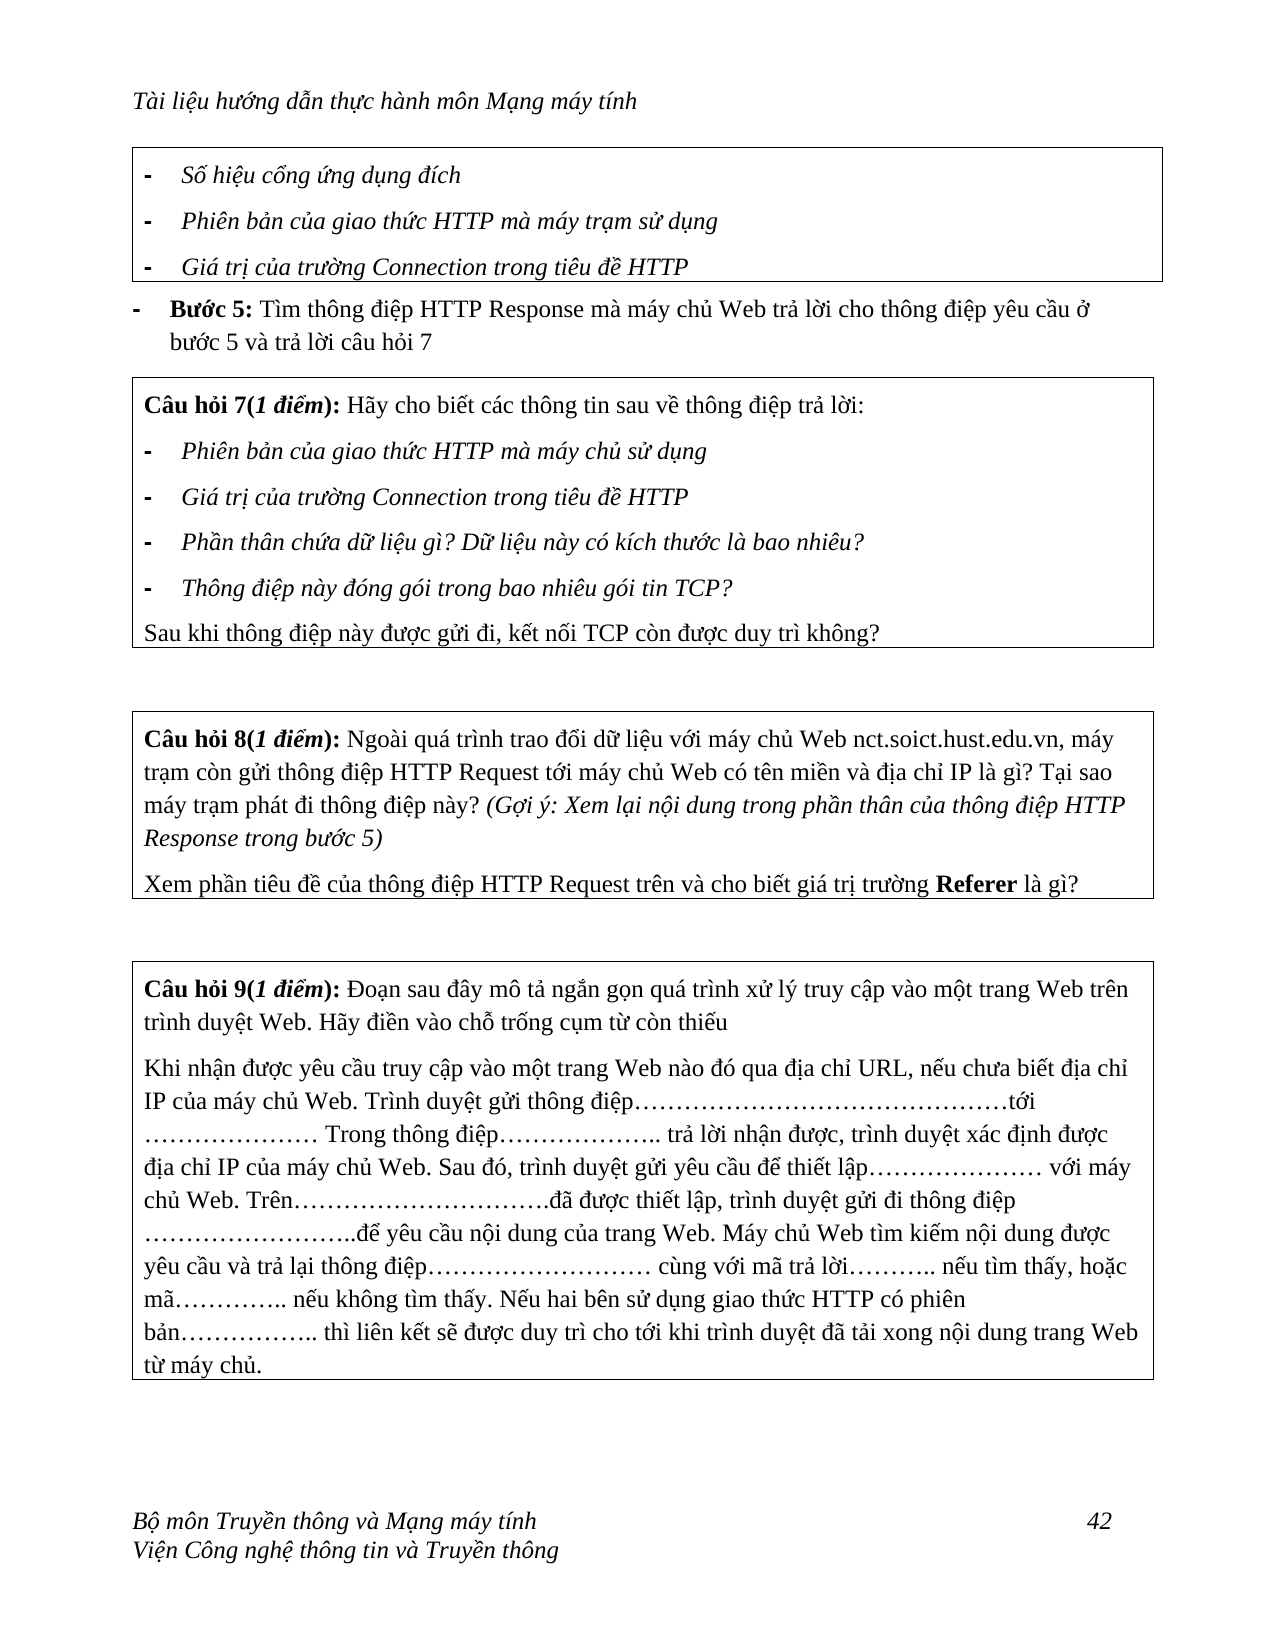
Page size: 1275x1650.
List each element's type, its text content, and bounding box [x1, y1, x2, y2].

table_header Câu hỏi 7(1 điểm): Hãy cho biết các thông tin sau về thông điệp trả lời: Phiên bản của giao thức HTTP mà máy chủ sử dụng Giá trị của trường Connection trong tiêu đề HTTP Phần thân chứa dữ liệu gì? Dữ liệu này có kích thước là bao nhiêu? Thông điệp này đóng gói trong bao nhiêu gói tin TCP? Sau khi thông điệp này được gửi đi, kết nối TCP còn được duy trì không? [133, 378, 1153, 647]
list Bước 5: Tìm thông điệp HTTP Response mà máy chủ Web trả lời cho thông điệp yêu cầu ở bước 5 và trả lời câu hỏi 7 [132, 294, 1125, 356]
table_header Câu hỏi 8(1 điểm): Ngoài quá trình trao đổi dữ liệu với máy chủ Web nct.soict.hust.edu.vn, máy trạm còn gửi thông điệp HTTP Request tới máy chủ Web có tên miền và địa chỉ IP là gì? Tại sao máy trạm phát đi thông điệp này? (Gợi ý: Xem lại nội dung trong phần thân của thông điệp HTTP Response trong bước 5) Xem phần tiêu đề của thông điệp HTTP Request trên và cho biết giá trị trường Referer là gì? [133, 712, 1153, 897]
table_header Câu hỏi 9(1 điểm): Đoạn sau đây mô tả ngắn gọn quá trình xử lý truy cập vào một trang Web trên trình duyệt Web. Hãy điền vào chỗ trống cụm từ còn thiếu Khi nhận được yêu cầu truy cập vào một trang Web nào đó qua địa chỉ URL, nếu chưa biết địa chỉ IP của máy chủ Web. Trình duyệt gửi thông điệp………………………………………tới ………………… Trong thông điệp……………….. trả lời nhận được, trình duyệt xác định được địa chỉ IP của máy chủ Web. Sau đó, trình duyệt gửi yêu cầu để thiết lập………………… với máy chủ Web. Trên………………………….đã được thiết lập, trình duyệt gửi đi thông điệp ……………………..để yêu cầu nội dung của trang Web. Máy chủ Web tìm kiếm nội dung được yêu cầu và trả lại thông điệp……………………… cùng với mã trả lời……….. nếu tìm thấy, hoặc mã………….. nếu không tìm thấy. Nếu hai bên sử dụng giao thức HTTP có phiên bản…………….. thì liên kết sẽ được duy trì cho tới khi trình duyệt đã tải xong nội dung trang Web từ máy chủ. [133, 962, 1153, 1379]
table_header Số hiệu cổng ứng dụng đích Phiên bản của giao thức HTTP mà máy trạm sử dụng Giá trị của trường Connection trong tiêu đề HTTP [133, 148, 1162, 281]
